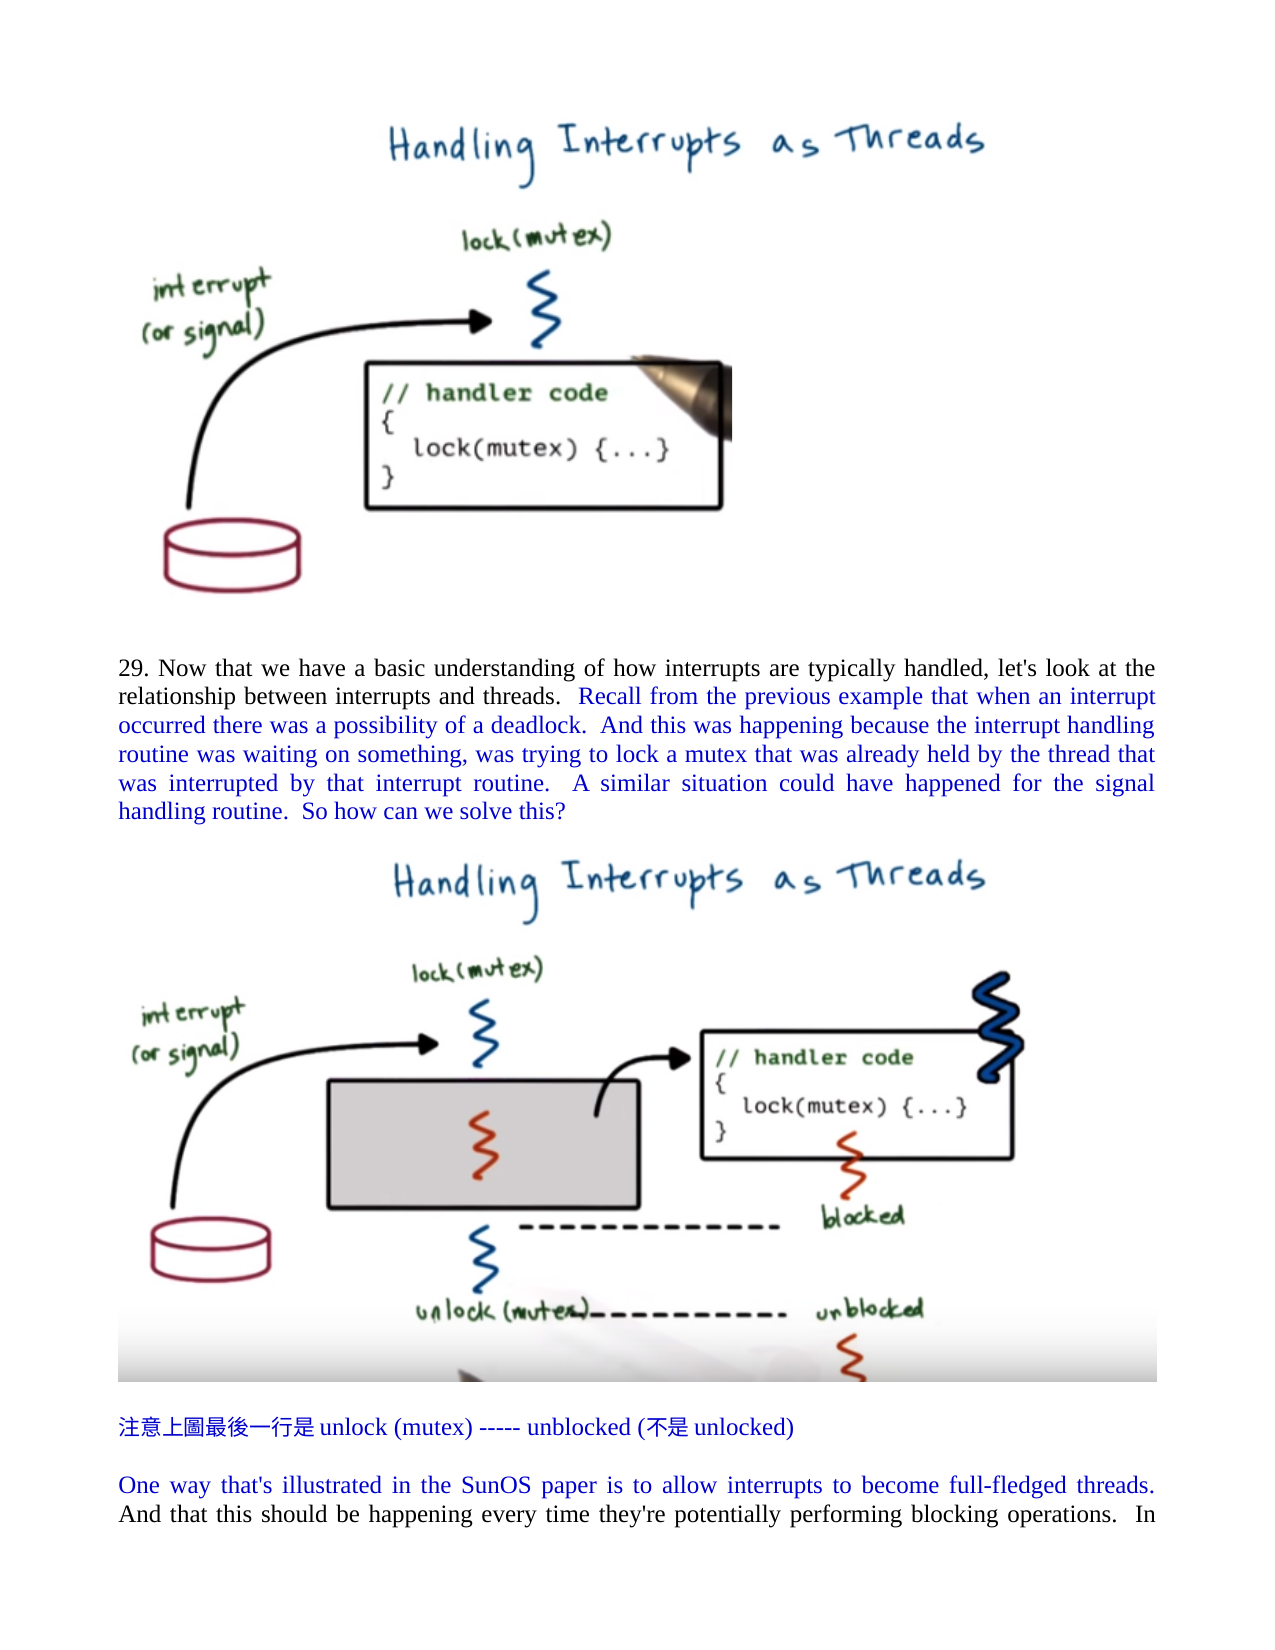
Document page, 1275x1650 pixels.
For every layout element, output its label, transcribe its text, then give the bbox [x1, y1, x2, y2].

text One way that's illustrated in the SunOS paper is to allow interrupts to become full-fledged threads. And that this should be happening every time they're potentially performing blocking operations. In [118, 1471, 1157, 1528]
text 29. Now that we have a basic understanding of how interrupts are typically handled, let's look at the relationship between interrupts and threads. Recall from the previous example that when an interrupt occurred there was a possibility of a deadlock. And this was happening because the interrupt handling routine was waiting on something, was trying to lock a mutex that was already held by the thread that was interrupted by that interrupt routine. A similar situation could have happened for the signal handling routine. So how can we solve this? [118, 653, 1157, 825]
text 注意上圖最後一行是unlock (mutex) ----- unblocked (不是unlocked) [118, 1410, 1157, 1442]
picture [118, 118, 1157, 602]
picture [118, 853, 1157, 1382]
